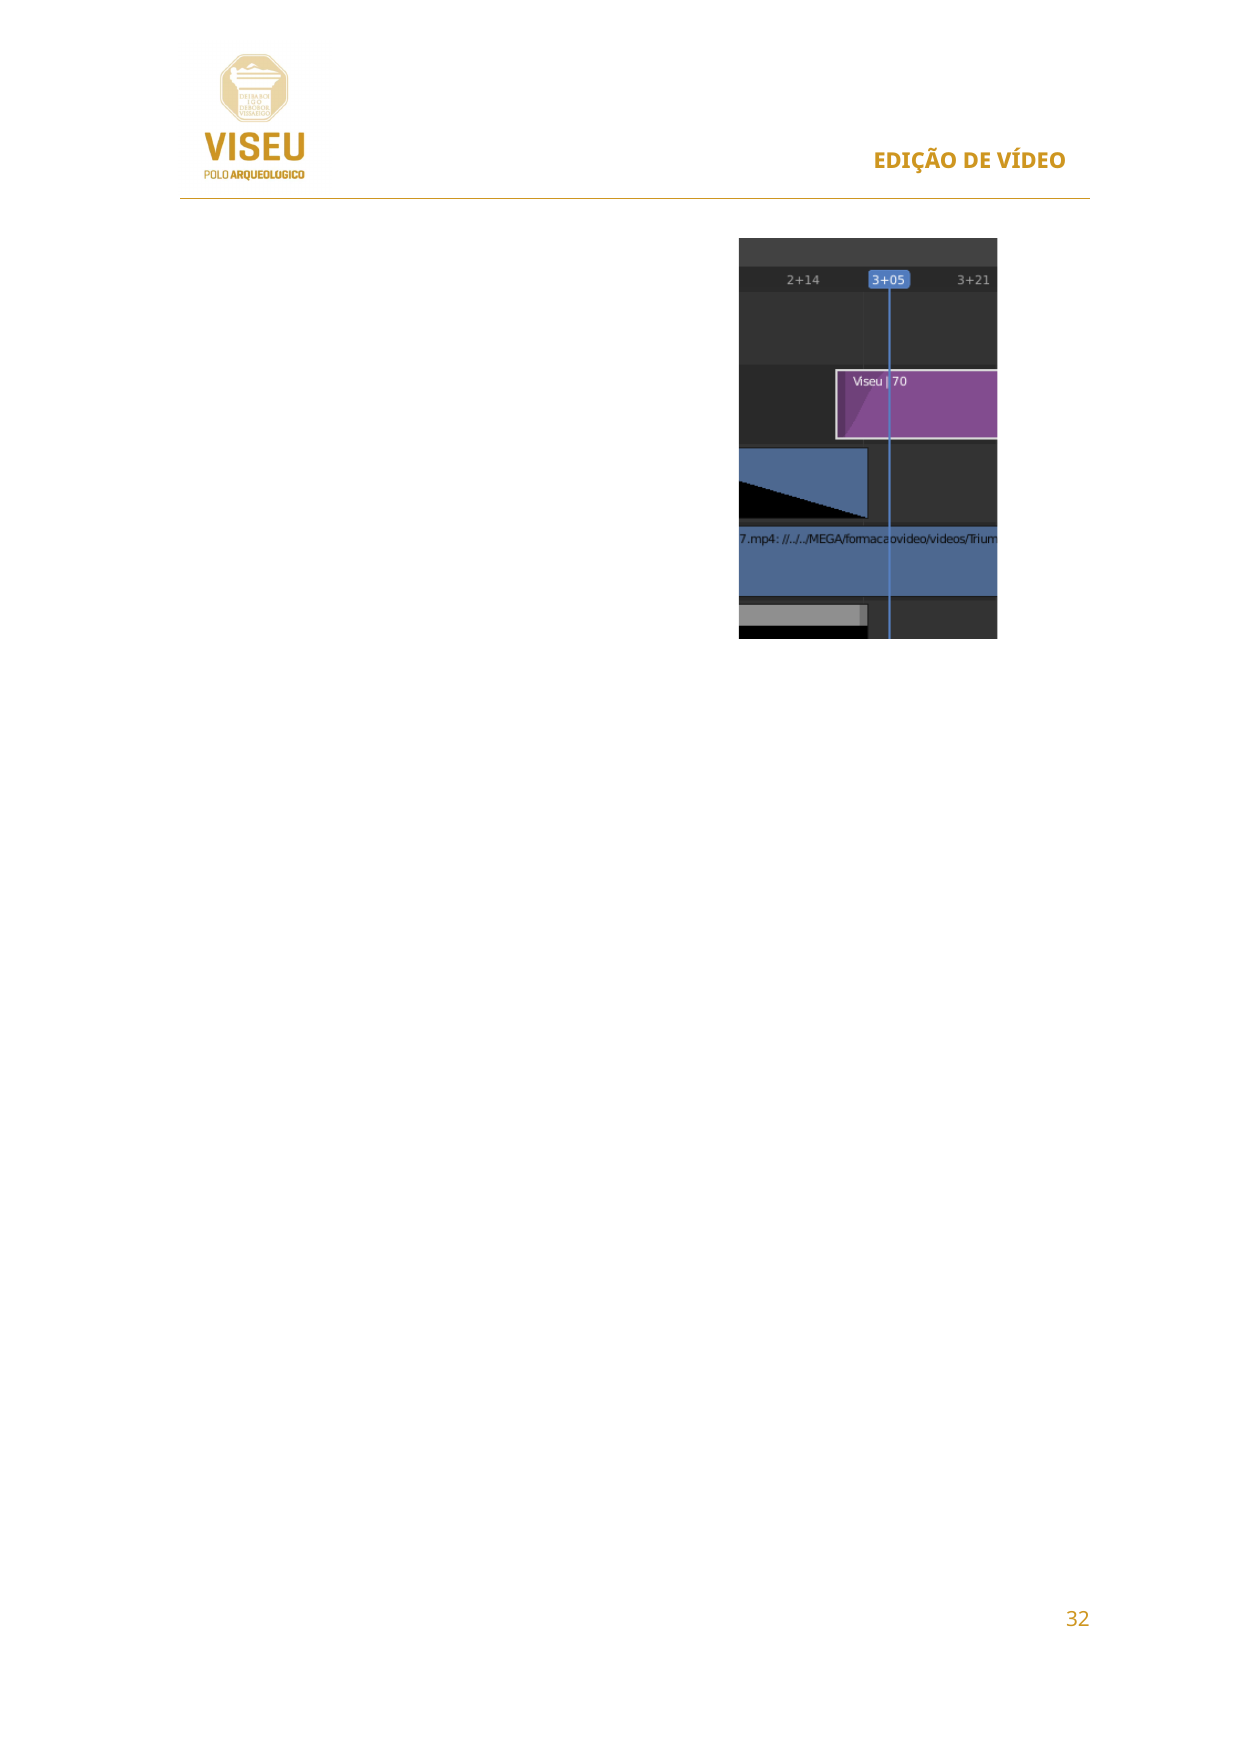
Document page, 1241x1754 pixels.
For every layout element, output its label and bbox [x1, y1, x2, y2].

picture [738, 238, 998, 639]
